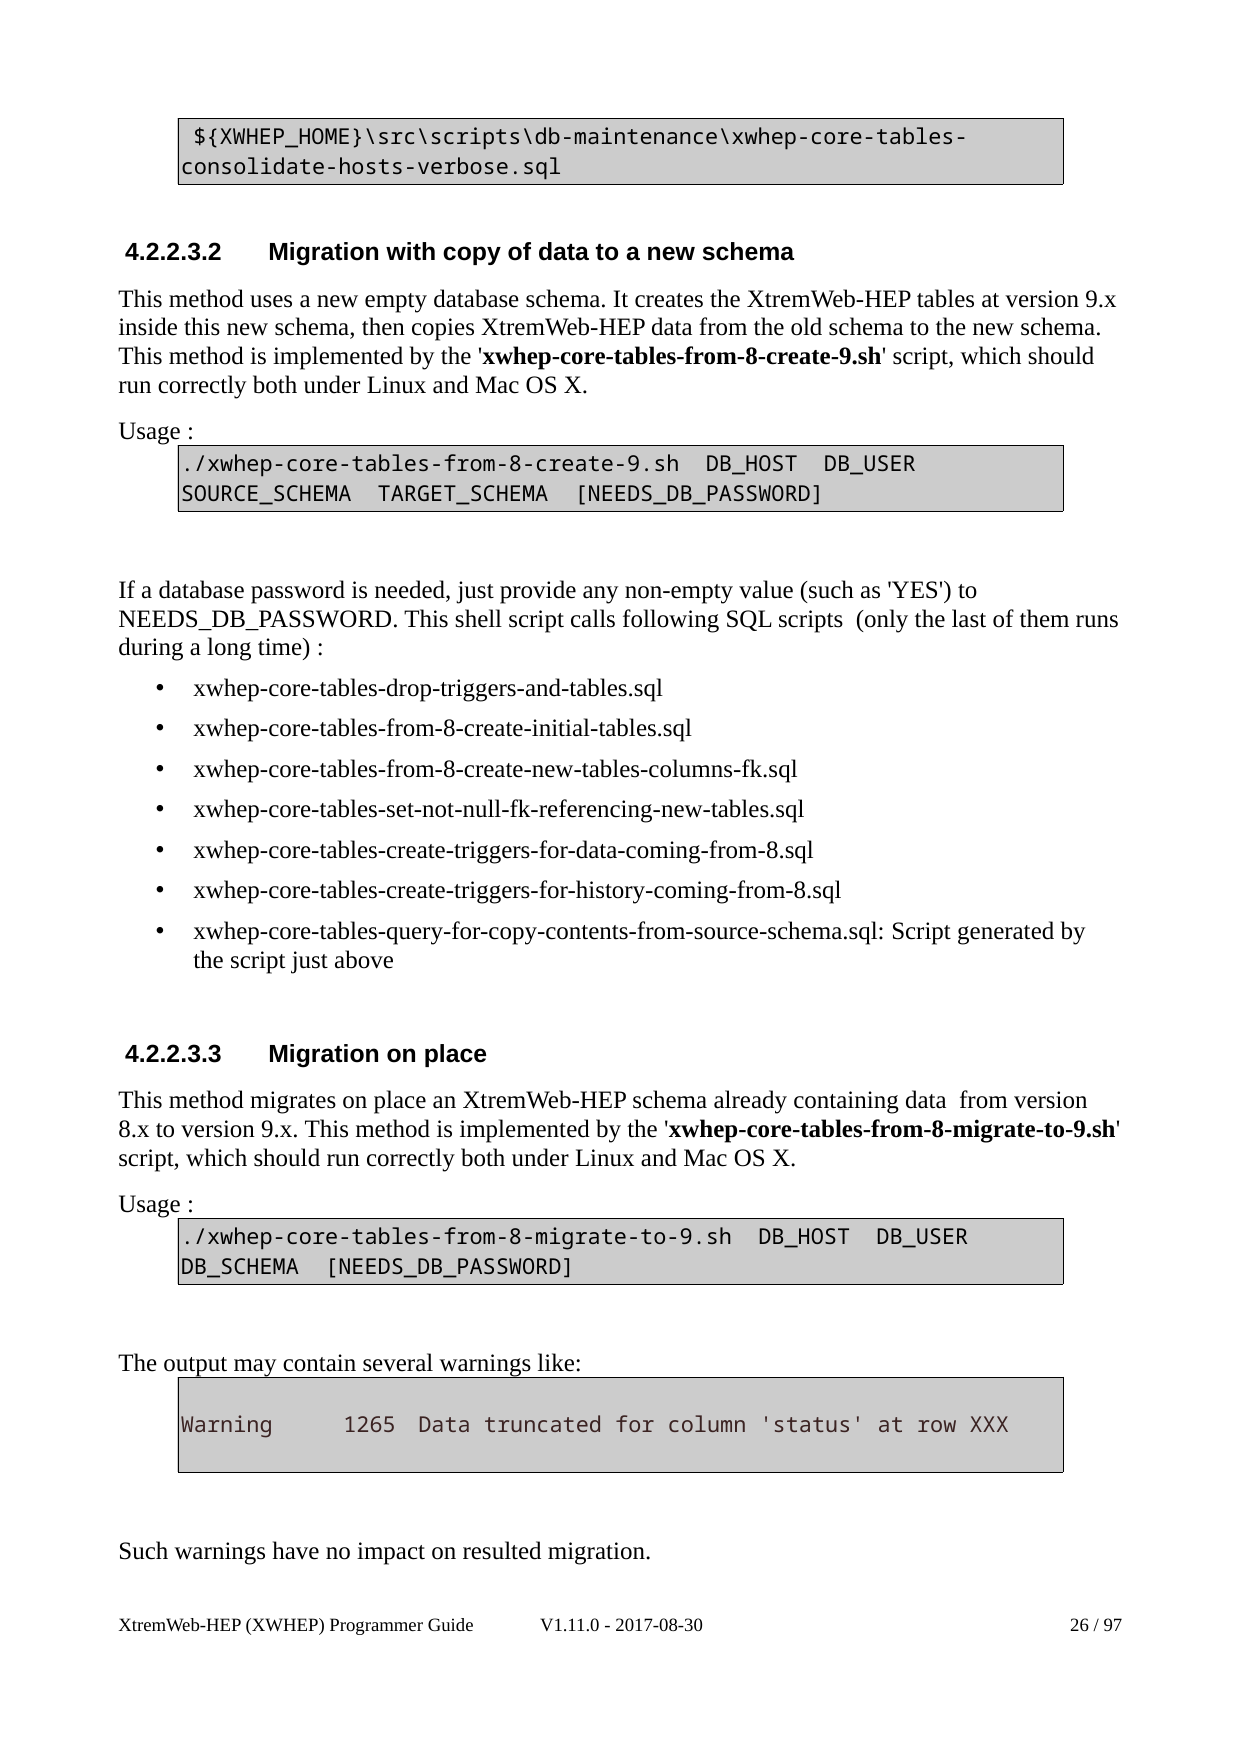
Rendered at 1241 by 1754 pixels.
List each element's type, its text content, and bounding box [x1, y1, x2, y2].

list xwhep-core-tables-from-8-create-new-tables-columns-fk.sql [156, 754, 1122, 783]
subtitle Migration on place [118, 1039, 1122, 1068]
text Usage : [118, 416, 1122, 445]
text The output may contain several warnings like: [118, 1348, 1122, 1377]
text ./xwhep-core-tables-from-8-create-9.sh DB_HOST DB_USER SOURCE_SCHEMA TARGET_SCHEMA [NEEDS_DB_PASSWORD] [179, 446, 1063, 511]
list xwhep-core-tables-create-triggers-for-data-coming-from-8.sql [156, 835, 1122, 864]
text ./xwhep-core-tables-from-8-migrate-to-9.sh DB_HOST DB_USER DB_SCHEMA [NEEDS_DB_PASSWORD] [179, 1219, 1063, 1284]
text If a database password is needed, just provide any non-empty value (such as 'YES') to NEEDS_DB_PASSWORD. This shell script calls following SQL scripts (only the last of them runs during a long time) : [118, 575, 1122, 661]
list xwhep-core-tables-set-not-null-fk-referencing-new-tables.sql [156, 794, 1122, 823]
text Such warnings have no impact on resulted migration. [118, 1536, 1122, 1565]
list xwhep-core-tables-query-for-copy-contents-from-source-schema.sql: Script generated by the script just above [156, 916, 1122, 974]
list xwhep-core-tables-from-8-create-initial-tables.sql [156, 713, 1122, 742]
list xwhep-core-tables-create-triggers-for-history-coming-from-8.sql [156, 876, 1122, 904]
text Warning 1265 Data truncated for column 'status' at row XXX [179, 1406, 1063, 1436]
subtitle Migration with copy of data to a new schema [118, 237, 1122, 266]
text This method migrates on place an XtremWeb-HEP schema already containing data from version 8.x to version 9.x. This method is implemented by the 'xwhep-core-tables-from-8-migrate-to-9.sh' script, which should run correctly both under Linux and Mac OS X. [118, 1085, 1122, 1172]
list xwhep-core-tables-drop-triggers-and-tables.sql [156, 673, 1122, 702]
text Usage : [118, 1189, 1122, 1218]
text ${XWHEP_HOME}\src\scripts\db-maintenance\xwhep-core-tables-consolidate-hosts-verbose.sql [179, 119, 1063, 184]
text This method uses a new empty database schema. It creates the XtremWeb-HEP tables at version 9.x inside this new schema, then copies XtremWeb-HEP data from the old schema to the new schema. This method is implemented by the 'xwhep-core-tables-from-8-create-9.sh' script, which should run correctly both under Linux and Mac OS X. [118, 284, 1122, 399]
